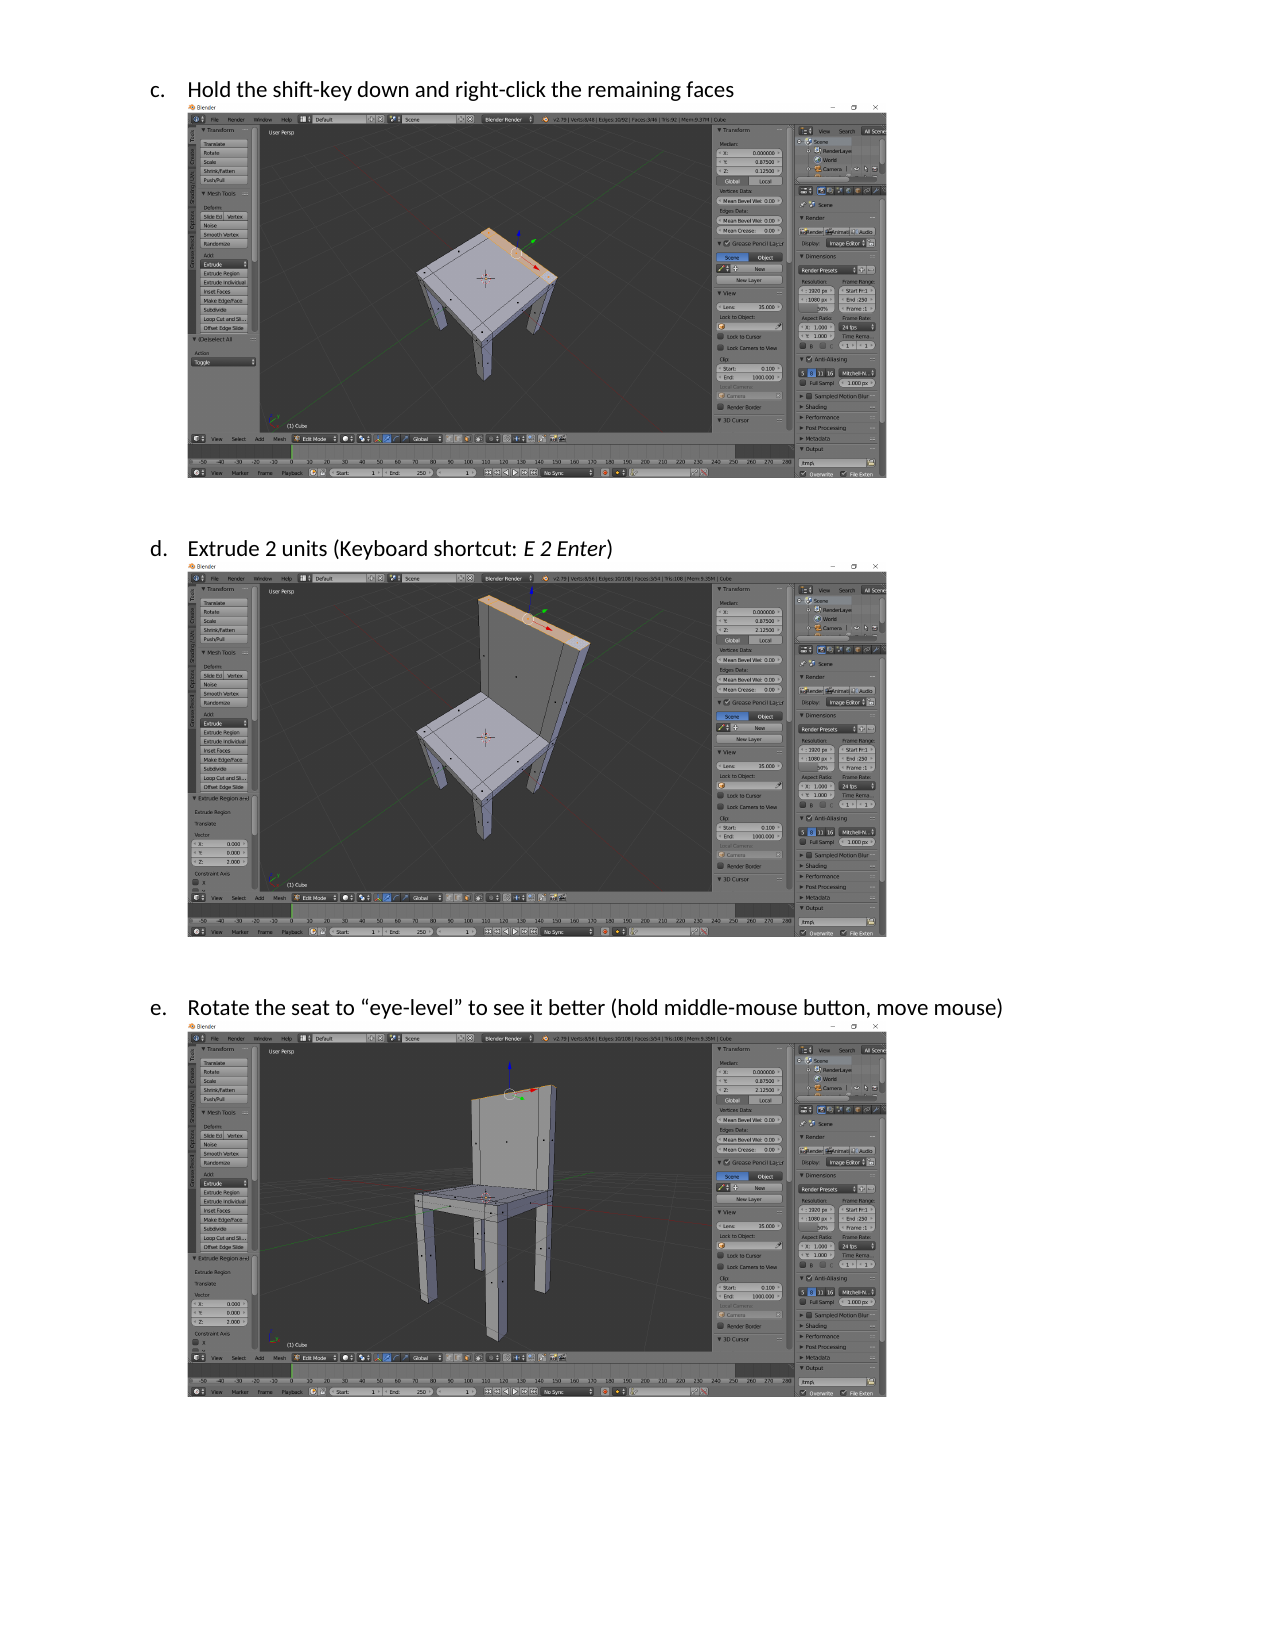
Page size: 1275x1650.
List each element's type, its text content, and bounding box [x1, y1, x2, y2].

list Rotate the seat to “eye-level” to see it better (hold middle-mouse button, move mouse) [150, 993, 1200, 1424]
list Hold the shift-key down and right-click the remaining faces [150, 75, 1200, 506]
list Extrude 2 units (Keyboard shortcut: E 2 Enter) [150, 534, 1200, 937]
